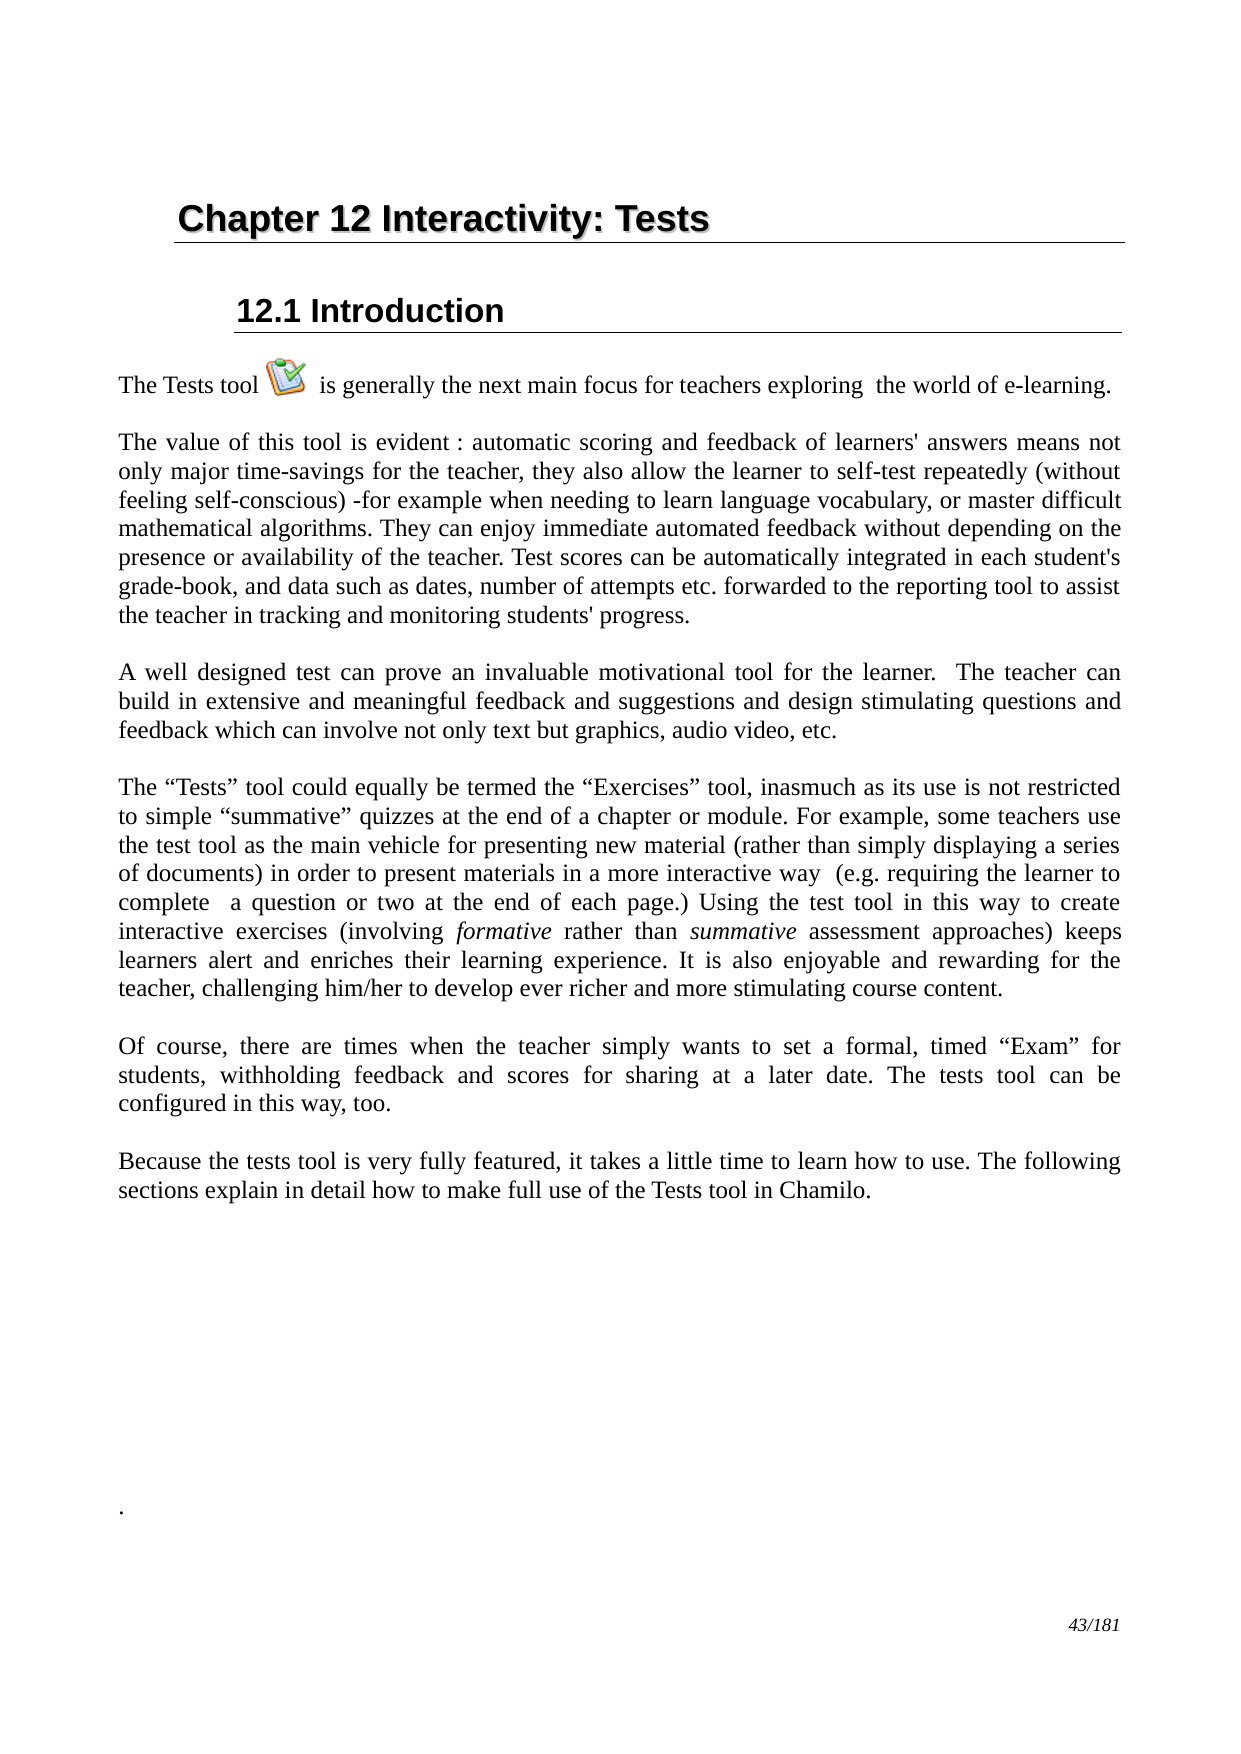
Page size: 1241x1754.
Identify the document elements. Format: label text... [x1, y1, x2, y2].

subtitle Introduction [234, 291, 1122, 332]
text is generally the next main focus for teachers exploring the world of e-learning. [307, 357, 1122, 398]
text A well designed test can prove an invaluable motivational tool for the learner. The teacher can build in extensive and meaningful feedback and suggestions and design stimulating questions and feedback which can involve not only text but graphics, audio video, etc. [118, 657, 1122, 743]
text The “Tests” tool could equally be termed the “Exercises” tool, inasmuch as its use is not restricted to simple “summative” quizzes at the end of a chapter or module. For example, some teachers use the test tool as the main vehicle for presenting new material (rather than simply displaying a series of documents) in order to present materials in a more interactive way (e.g. requiring the learner to complete a question or two at the end of each page.) Using the test tool in this way to create interactive exercises (involving formative rather than summative assessment approaches) keeps learners alert and enriches their learning experience. It is also enjoyable and rewarding for the teacher, challenging him/her to develop ever richer and more stimulating course content. [118, 772, 1122, 1002]
text Of course, there are times when the teacher simply wants to set a formal, timed “Exam” for students, withholding feedback and scores for sharing at a later date. The tests tool can be configured in this way, too. [118, 1031, 1122, 1117]
picture [265, 357, 307, 399]
text . [118, 1491, 1122, 1520]
text Because the tests tool is very fully featured, it takes a little time to learn how to use. The following sections explain in detail how to make full use of the Tests tool in Chamilo. [118, 1146, 1122, 1203]
text The value of this tool is evident : automatic scoring and feedback of learners' answers means not only major time-savings for the teacher, they also allow the learner to self-test repeatedly (without feeling self-conscious) -for example when needing to learn language vocabulary, or master difficult mathematical algorithms. They can enjoy immediate automated feedback without depending on the presence or availability of the teacher. Test scores can be automatically integrated in each student's grade-book, and data such as dates, number of attempts etc. forwarded to the reporting tool to assist the teacher in tracking and monitoring students' progress. [118, 427, 1122, 628]
text The Tests tool [118, 357, 265, 398]
subtitle Interactivity: Tests [174, 193, 1125, 242]
